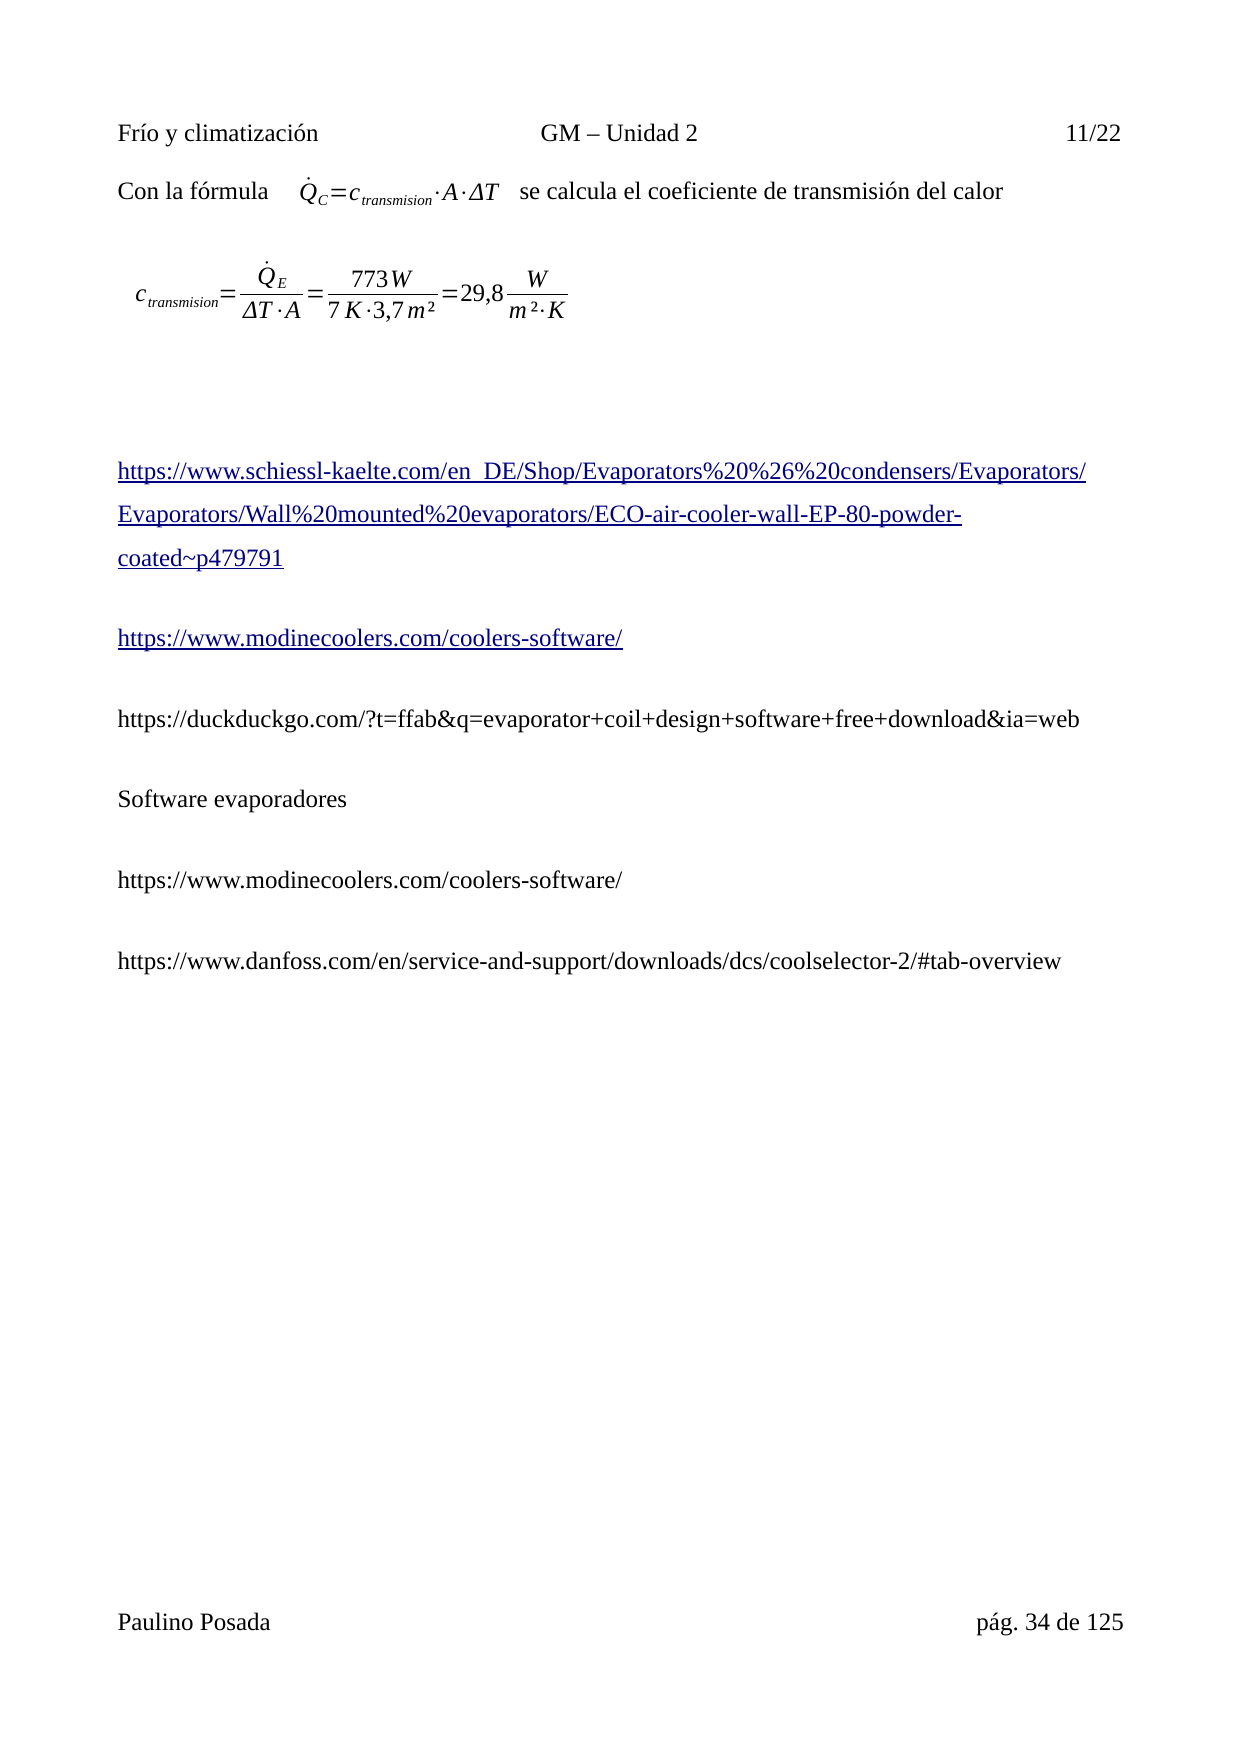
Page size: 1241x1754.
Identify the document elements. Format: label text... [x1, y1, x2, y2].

text https://www.schiessl-kaelte.com/en_DE/Shop/Evaporators%20%26%20condensers/Evaporators/Evaporators/Wall%20mounted%20evaporators/ECO-air-cooler-wall-EP-80-powder-coated~p479791 [117, 456, 1123, 571]
text https://www.modinecoolers.com/coolers-software/ [117, 865, 1123, 894]
text Software evaporadores [117, 784, 1123, 813]
text Con la fórmula se calcula el coeficiente de transmisión del calor [117, 176, 1123, 209]
text https://www.danfoss.com/en/service-and-support/downloads/dcs/coolselector-2/#tab-overview [117, 946, 1123, 974]
text https://duckduckgo.com/?t=ffab&q=evaporator+coil+design+software+free+download&ia=web [117, 704, 1123, 733]
text https://www.modinecoolers.com/coolers-software/ [117, 623, 1123, 652]
